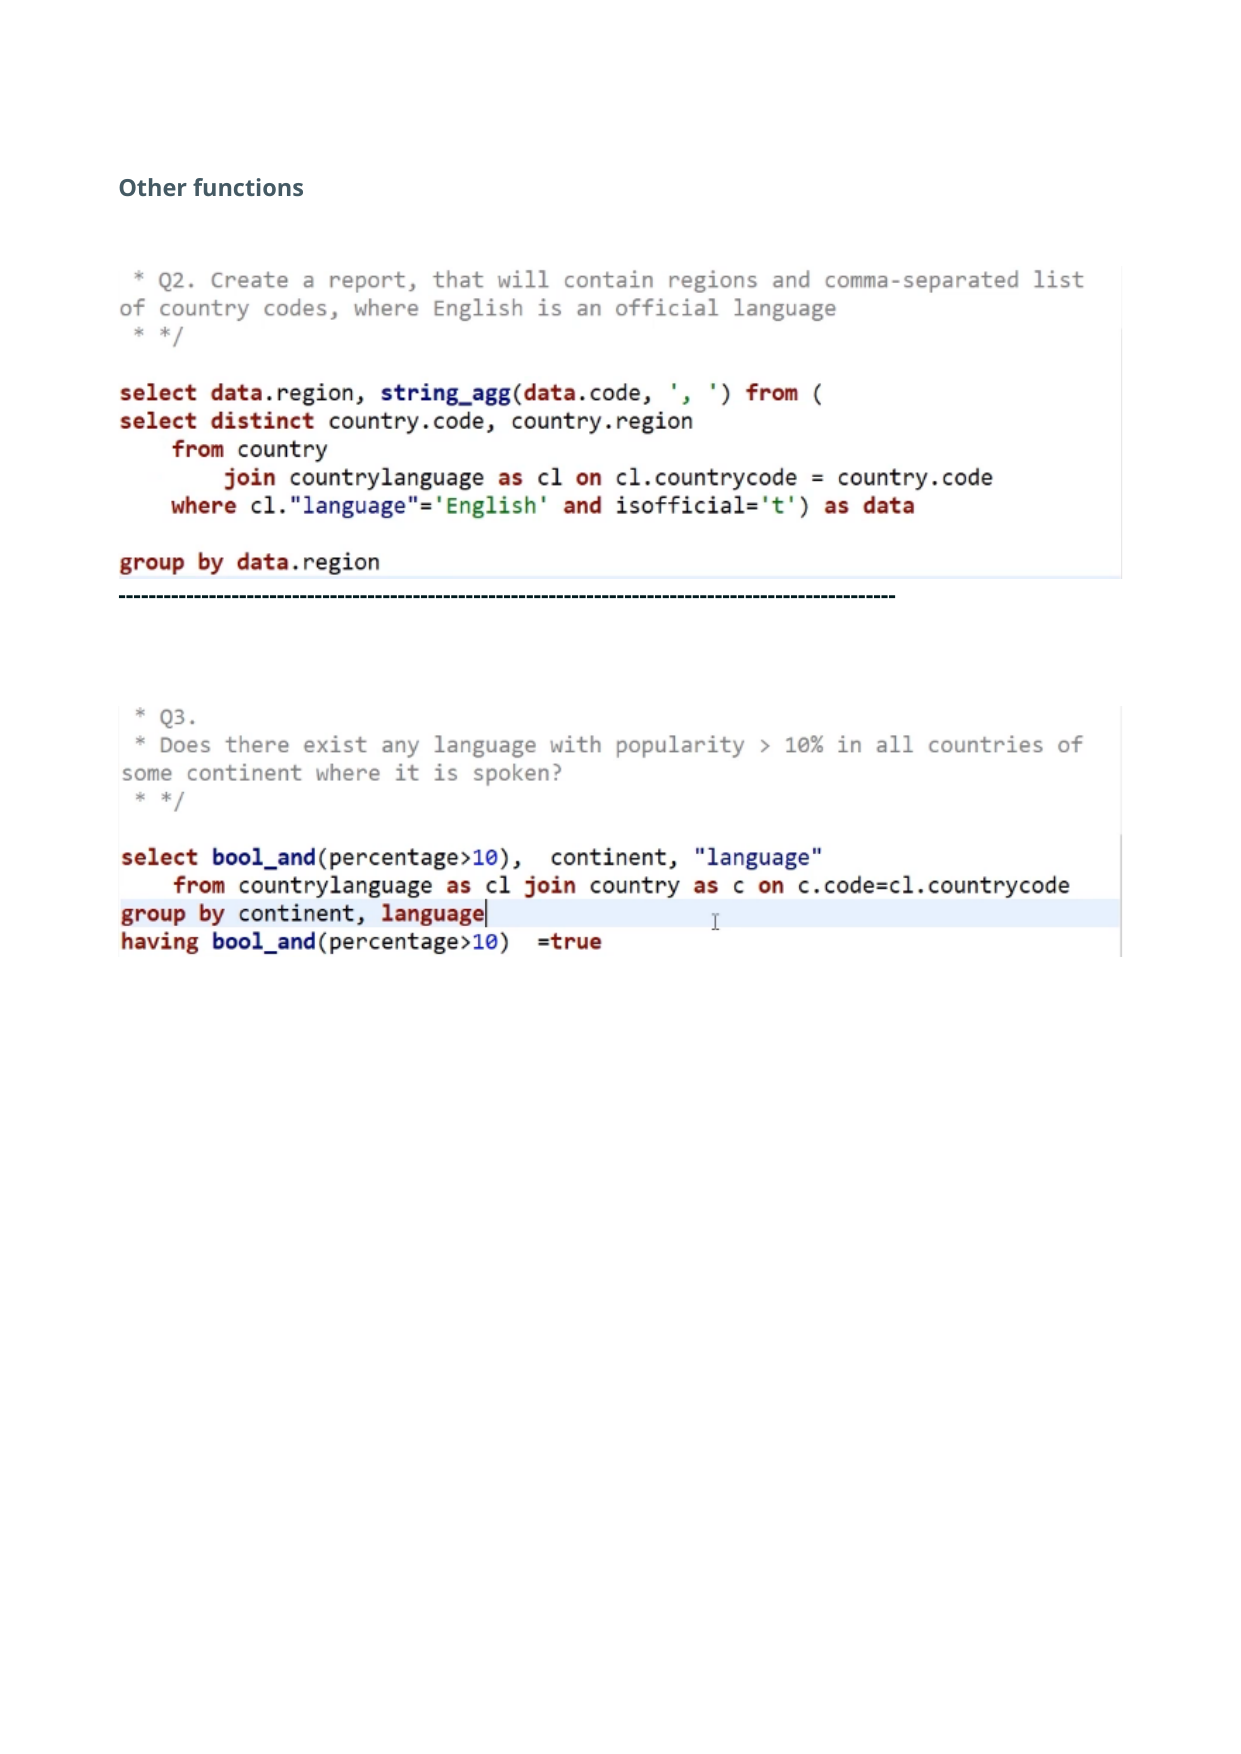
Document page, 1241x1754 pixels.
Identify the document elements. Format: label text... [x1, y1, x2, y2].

subtitle Other functions [118, 171, 1122, 203]
picture [118, 266, 1123, 579]
text ------------------------------------------------------------------------------------------------------- [118, 579, 1122, 610]
picture [118, 706, 1123, 957]
